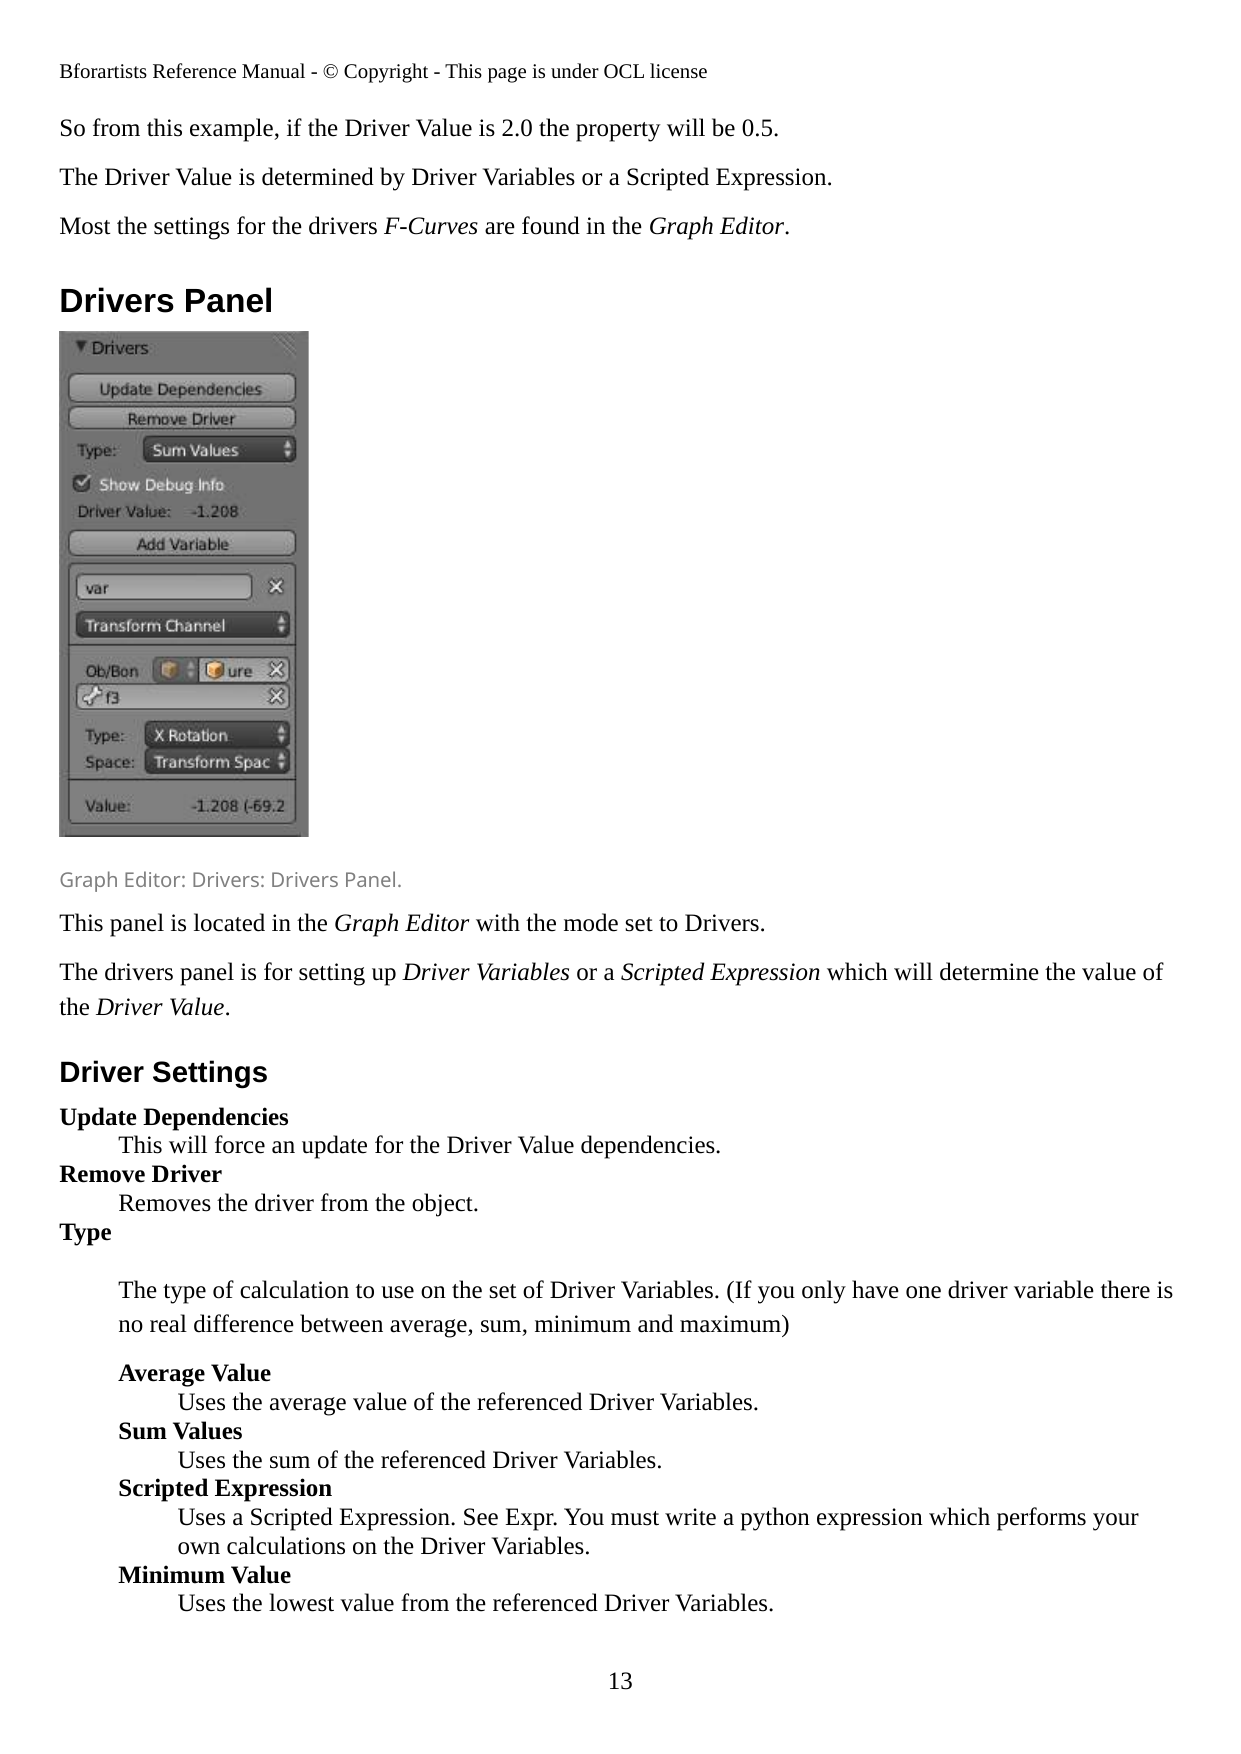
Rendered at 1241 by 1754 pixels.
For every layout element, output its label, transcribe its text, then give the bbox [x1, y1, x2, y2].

text The Driver Value is determined by Driver Variables or a Scripted Expression. [59, 162, 1181, 190]
text This panel is located in the Graph Editor with the mode set to Drivers. [59, 908, 1181, 937]
subtitle Driver Settings [59, 1055, 1181, 1089]
list Uses the sum of the referenced Driver Variables. [177, 1445, 1181, 1473]
list Uses the lowest value from the referenced Driver Variables. [177, 1588, 1181, 1617]
text The drivers panel is for setting up Driver Variables or a Scripted Expression which will determine the value of the Driver Value. [59, 957, 1181, 1021]
list Uses a Scripted Expression. See Expr. You must write a python expression which performs your own calculations on the Driver Variables. [177, 1502, 1181, 1560]
subtitle Average Value [118, 1358, 1181, 1387]
text So from this example, if the Driver Value is 2.0 the property will be 0.5. [59, 113, 1181, 141]
subtitle Sum Values [118, 1416, 1181, 1445]
text Most the settings for the drivers F-Curves are found in the Graph Editor. [59, 211, 1181, 239]
subtitle Drivers Panel [59, 281, 1181, 319]
text The type of calculation to use on the set of Driver Variables. (If you only have one driver variable there is no real difference between average, sum, minimum and maximum) [118, 1275, 1181, 1338]
subtitle Remove Driver [59, 1159, 1181, 1188]
list This will force an update for the Driver Value dependencies. [118, 1130, 1181, 1159]
picture [59, 331, 309, 837]
subtitle Minimum Value [118, 1560, 1181, 1588]
list Removes the driver from the object. [118, 1188, 1181, 1217]
subtitle Type [59, 1217, 1181, 1245]
subtitle Update Dependencies [59, 1102, 1181, 1130]
subtitle Scripted Expression [118, 1473, 1181, 1502]
list Uses the average value of the referenced Driver Variables. [177, 1387, 1181, 1416]
text Graph Editor: Drivers: Drivers Panel. [59, 862, 1181, 894]
